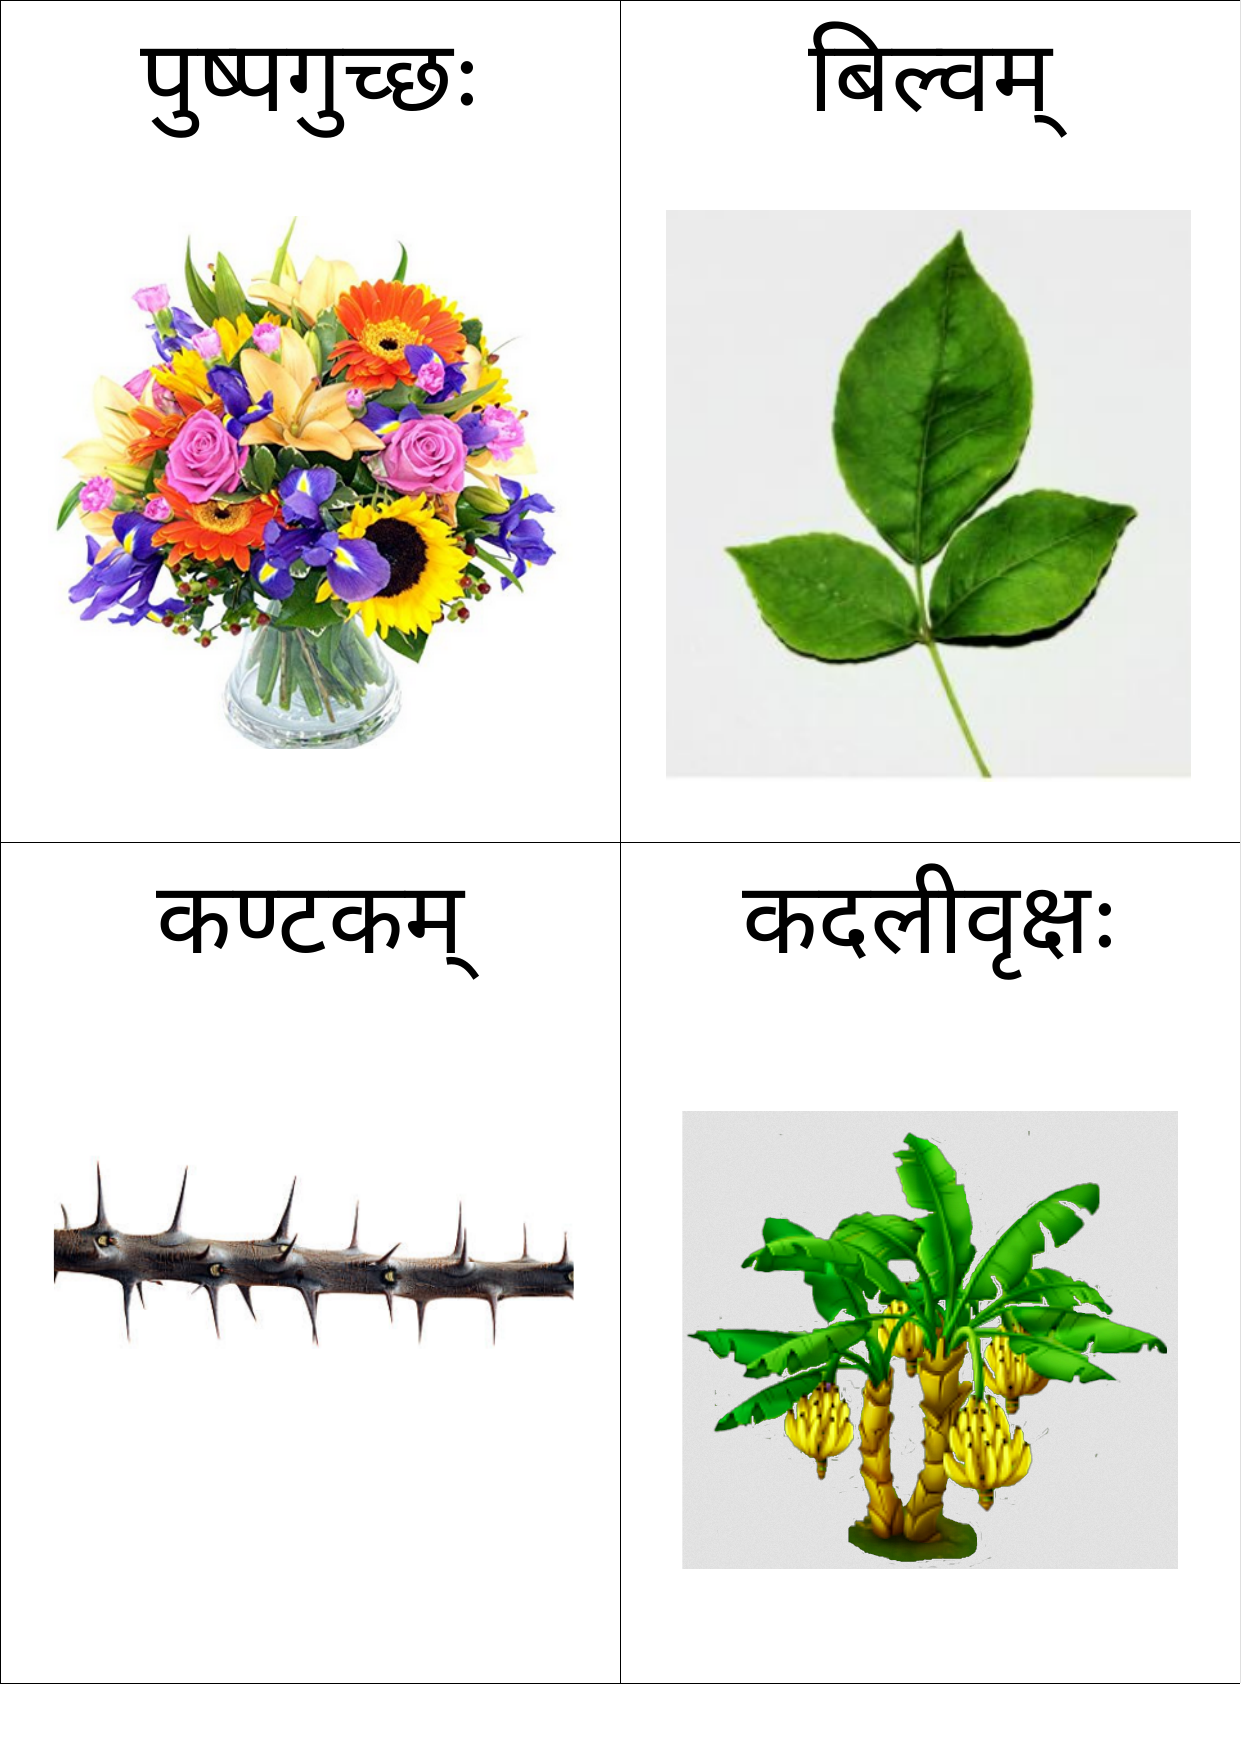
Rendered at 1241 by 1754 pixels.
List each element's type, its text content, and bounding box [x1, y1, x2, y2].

picture [682, 1111, 1178, 1569]
table_cell बिल्वम् [621, 1, 1240, 842]
picture [666, 210, 1191, 782]
picture [53, 1061, 574, 1439]
table_cell पुष्पगुच्छः [1, 1, 620, 842]
table_cell कदलीवृक्षः [621, 843, 1240, 1683]
picture [48, 216, 573, 749]
table_cell कण्टकम् [1, 843, 620, 1683]
